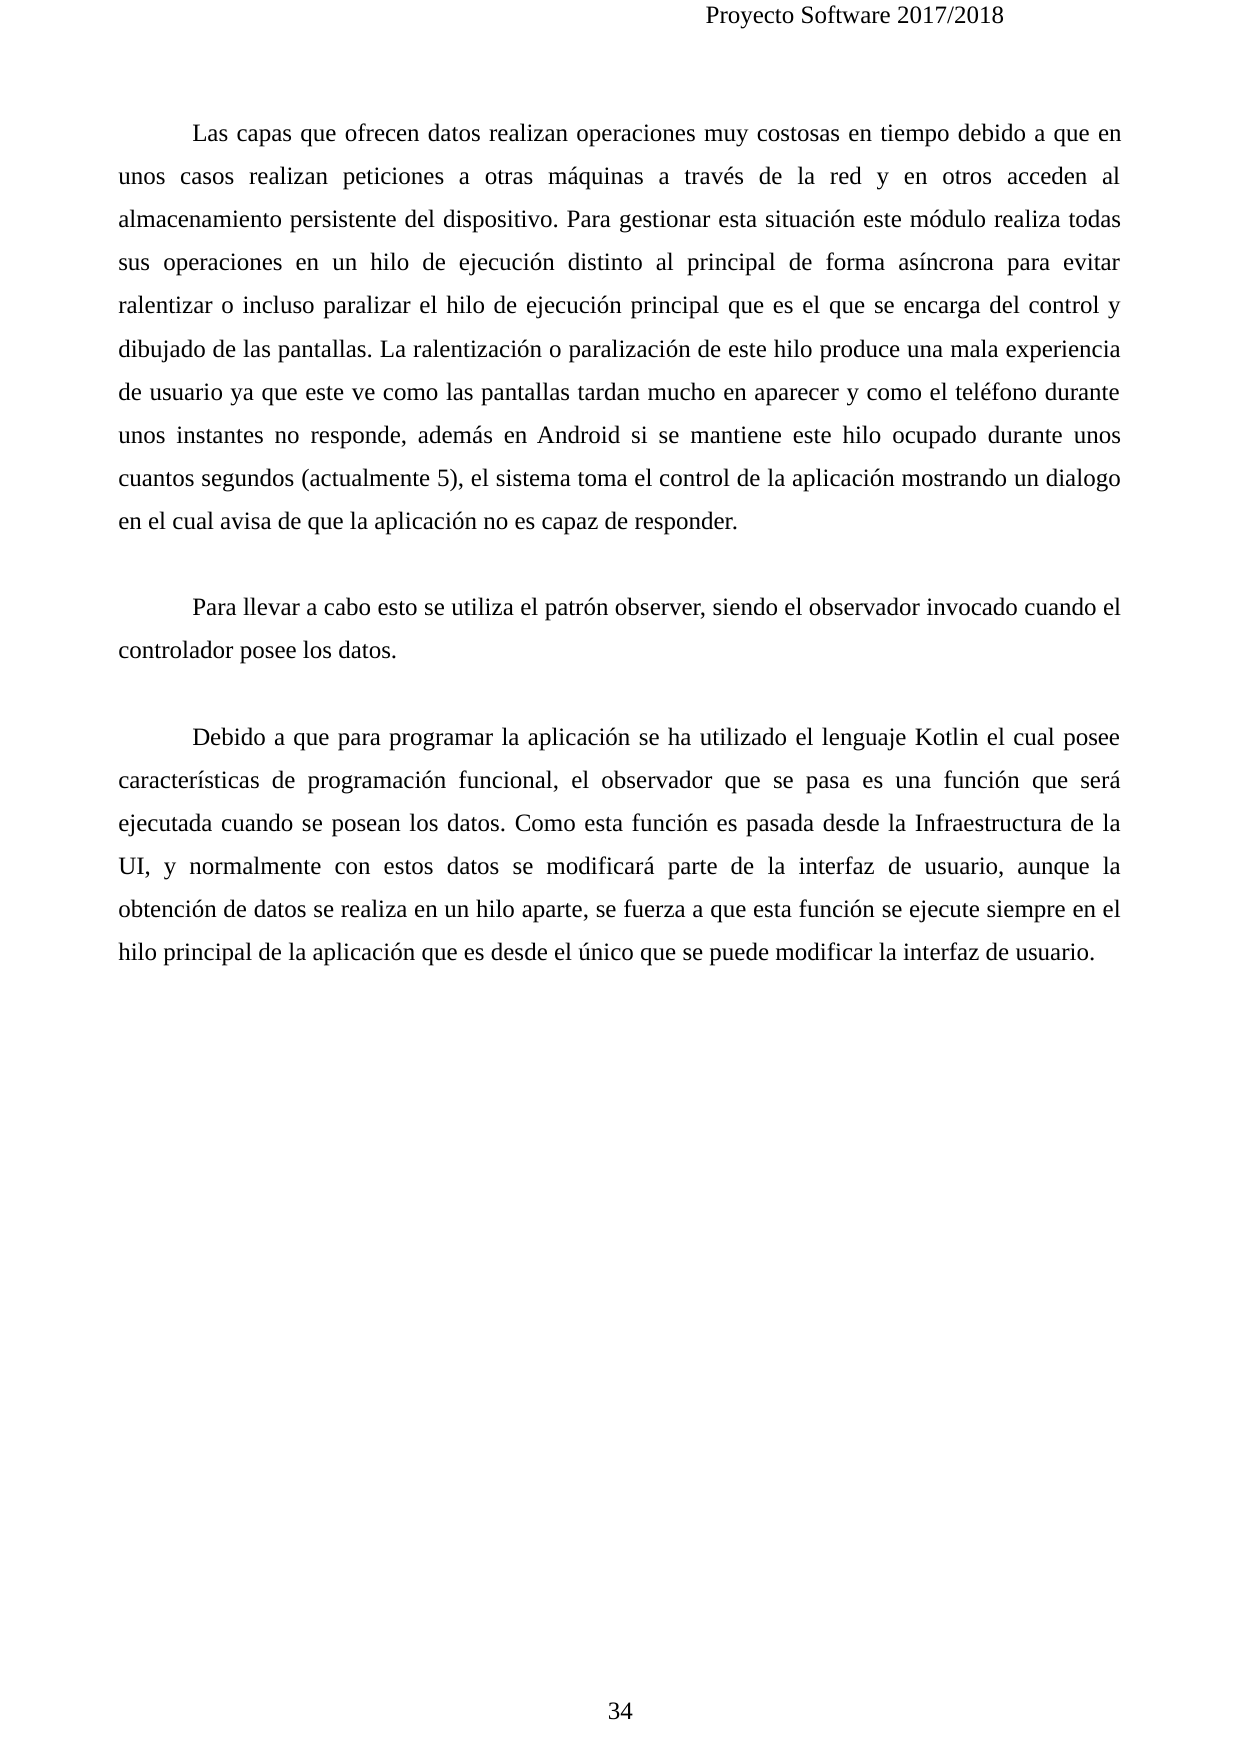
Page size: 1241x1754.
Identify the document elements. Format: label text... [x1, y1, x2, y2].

text Debido a que para programar la aplicación se ha utilizado el lenguaje Kotlin el cual posee características de programación funcional, el observador que se pasa es una función que será ejecutada cuando se posean los datos. Como esta función es pasada desde la Infraestructura de la UI, y normalmente con estos datos se modificará parte de la interfaz de usuario, aunque la obtención de datos se realiza en un hilo aparte, se fuerza a que esta función se ejecute siempre en el hilo principal de la aplicación que es desde el único que se puede modificar la interfaz de usuario. [118, 722, 1122, 966]
text Para llevar a cabo esto se utiliza el patrón observer, siendo el observador invocado cuando el controlador posee los datos. [118, 592, 1122, 664]
text Las capas que ofrecen datos realizan operaciones muy costosas en tiempo debido a que en unos casos realizan peticiones a otras máquinas a través de la red y en otros acceden al almacenamiento persistente del dispositivo. Para gestionar esta situación este módulo realiza todas sus operaciones en un hilo de ejecución distinto al principal de forma asíncrona para evitar ralentizar o incluso paralizar el hilo de ejecución principal que es el que se encarga del control y dibujado de las pantallas. La ralentización o paralización de este hilo produce una mala experiencia de usuario ya que este ve como las pantallas tardan mucho en aparecer y como el teléfono durante unos instantes no responde, además en Android si se mantiene este hilo ocupado durante unos cuantos segundos (actualmente 5), el sistema toma el control de la aplicación mostrando un dialogo en el cual avisa de que la aplicación no es capaz de responder. [118, 118, 1122, 535]
